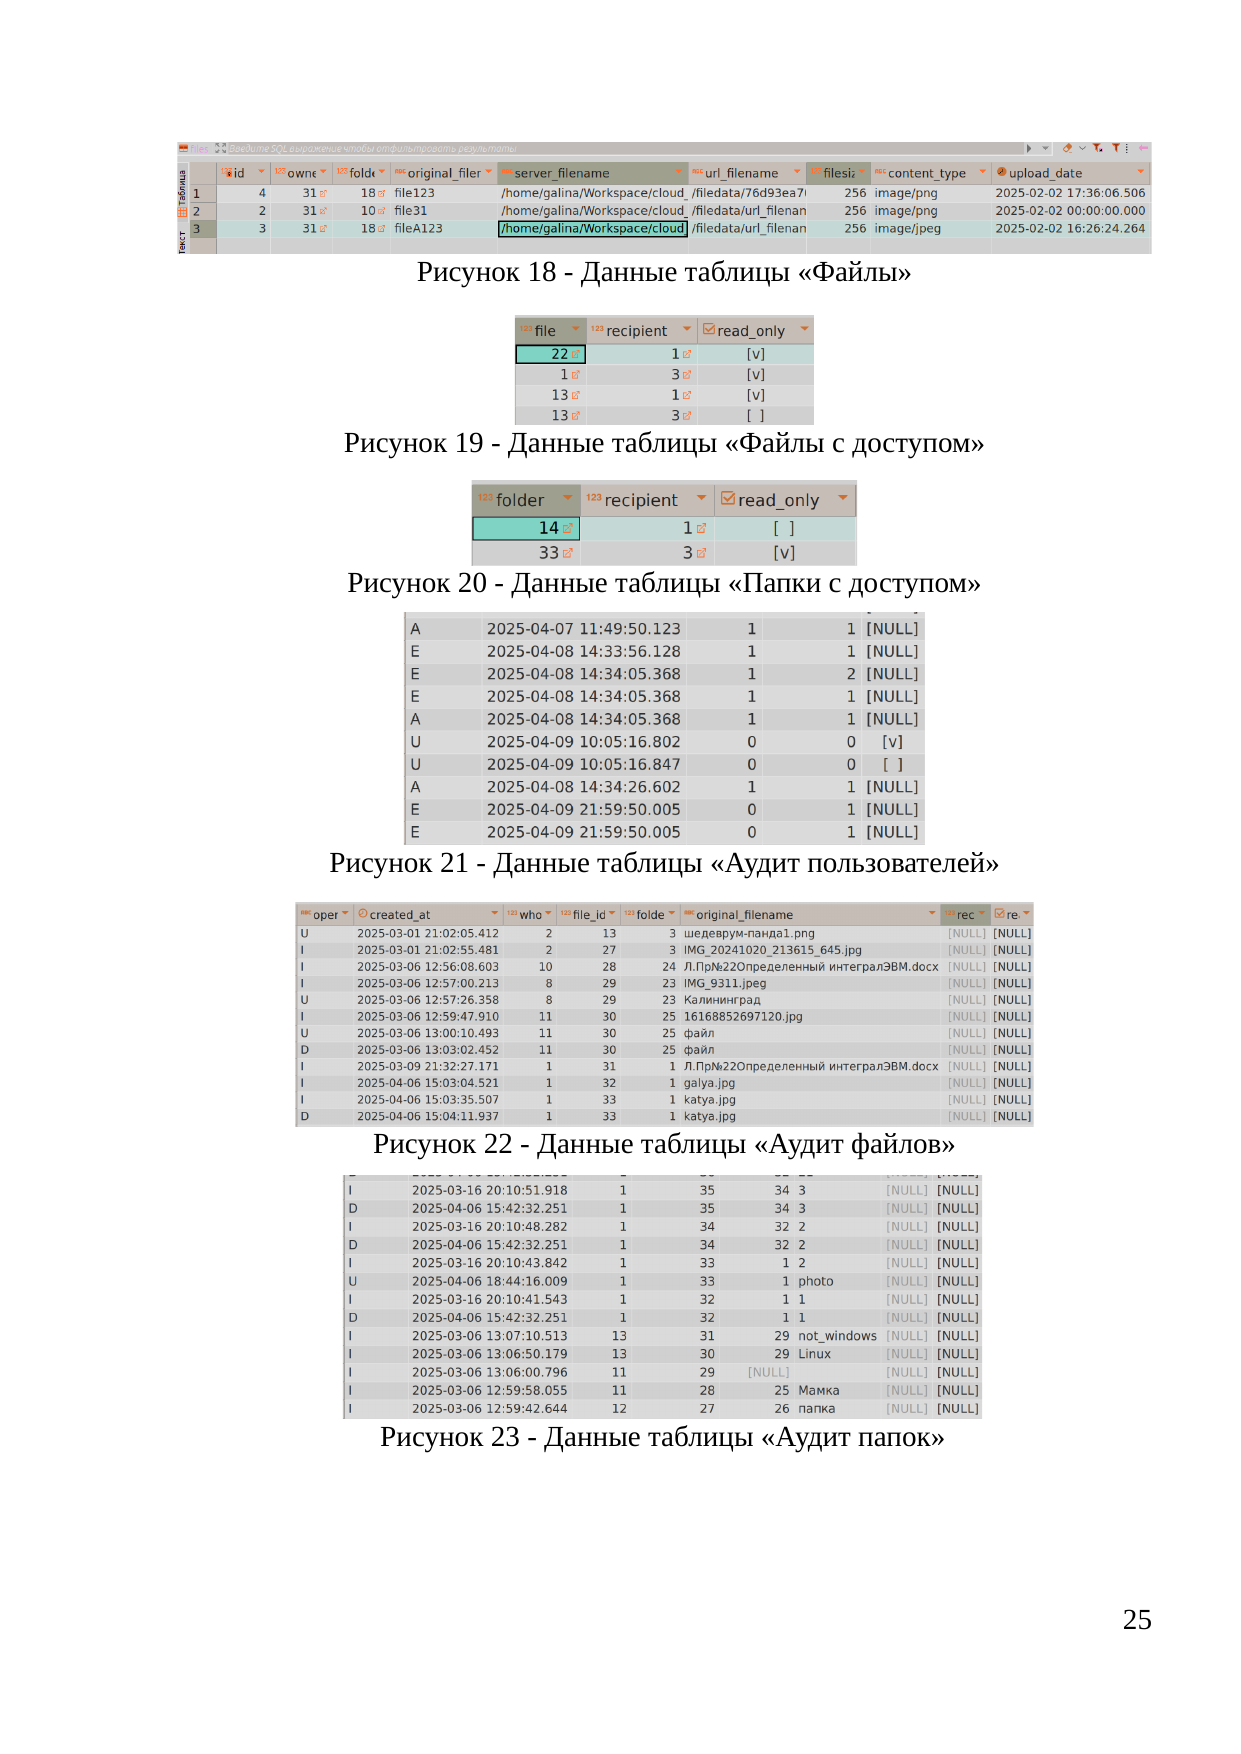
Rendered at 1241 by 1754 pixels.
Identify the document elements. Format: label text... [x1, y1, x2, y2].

text Рисунок 18 - Данные таблицы «Файлы» [295, 254, 1033, 287]
text Рисунок 19 - Данные таблицы «Файлы с доступом» [295, 340, 1033, 458]
picture [177, 142, 1152, 254]
text Рисунок 20 - Данные таблицы «Папки с доступом» [295, 505, 1033, 599]
picture [295, 902, 1034, 1127]
text Рисунок 21 - Данные таблицы «Аудит пользователей» [295, 637, 1033, 878]
picture [342, 1175, 983, 1419]
picture [403, 612, 925, 845]
text Рисунок 23 - Данные таблицы «Аудит папок» [293, 1200, 1032, 1452]
picture [514, 315, 814, 425]
text Рисунок 22 - Данные таблицы «Аудит файлов» [295, 1127, 1033, 1160]
picture [471, 480, 858, 566]
